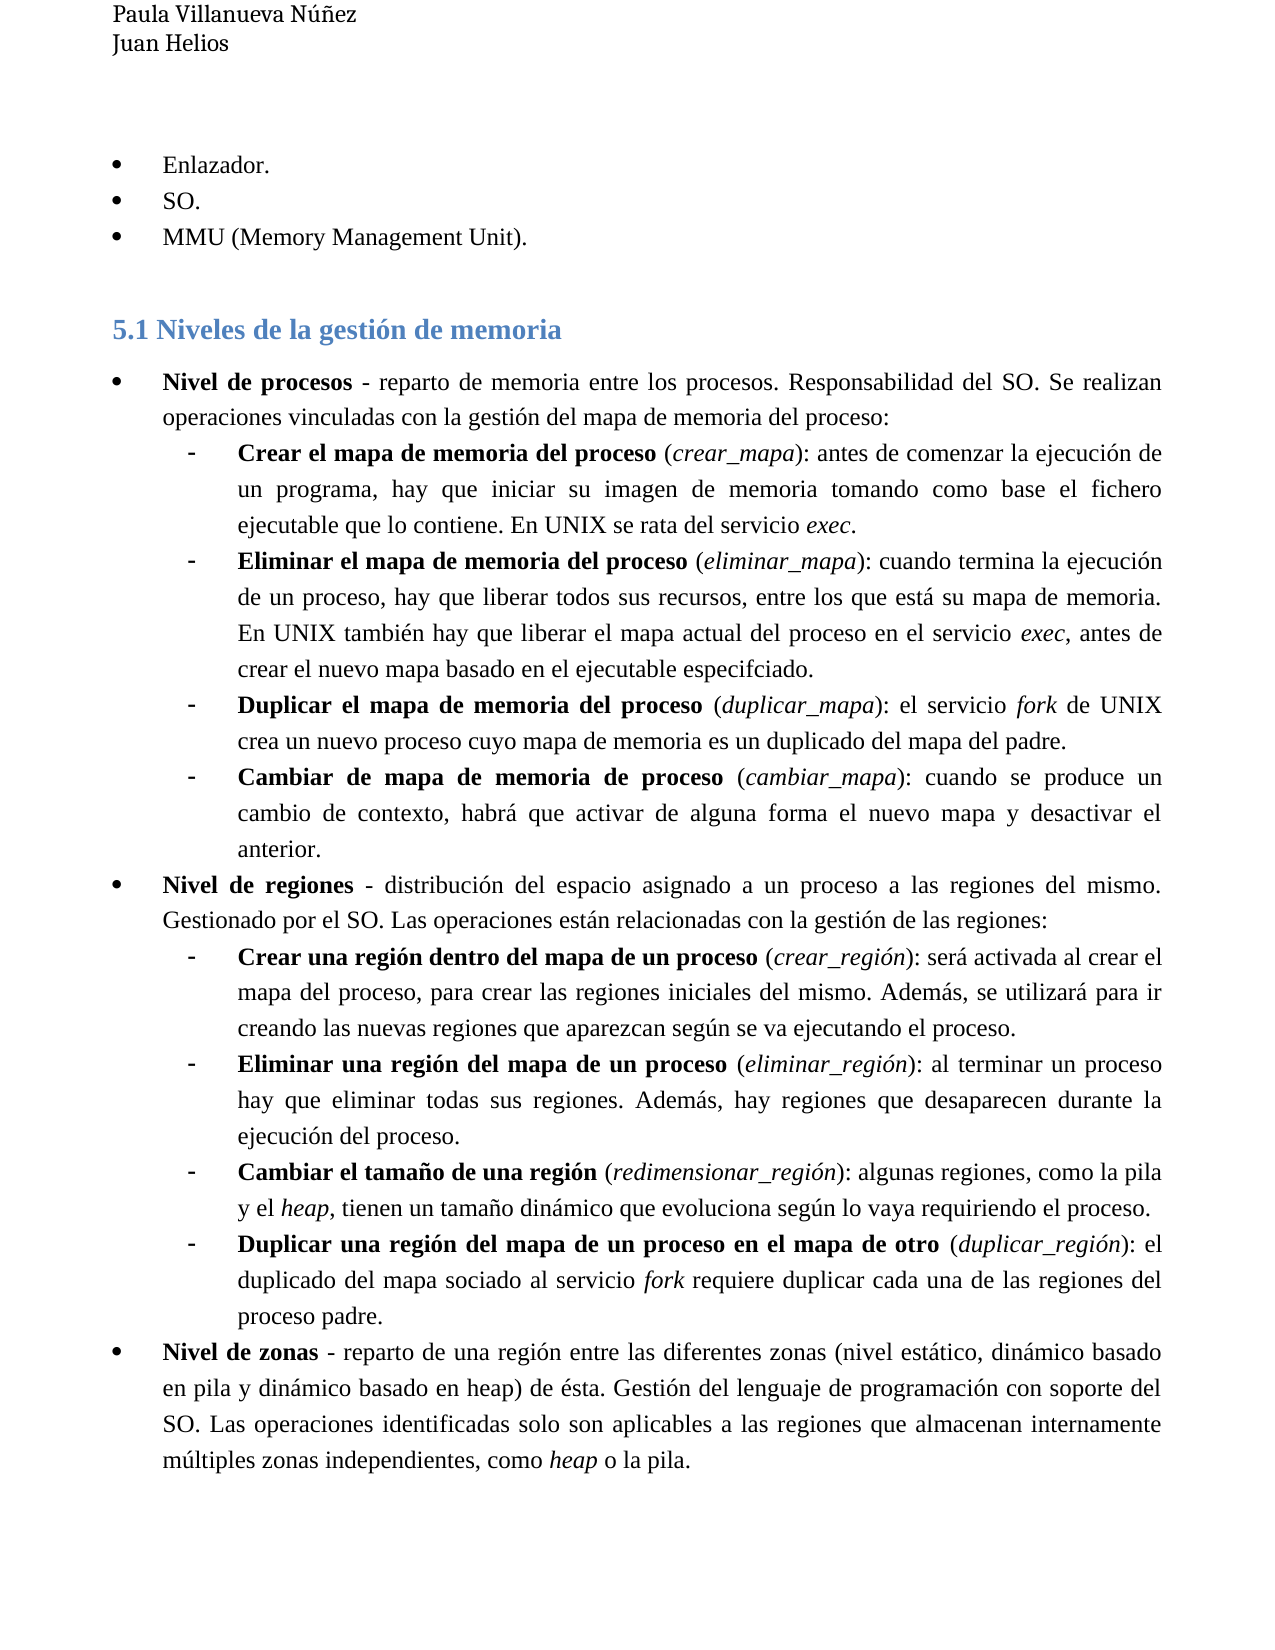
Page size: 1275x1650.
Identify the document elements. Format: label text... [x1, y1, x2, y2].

list Eliminar el mapa de memoria del proceso (eliminar_mapa): cuando termina la ejecución de un proceso, hay que liberar todos sus recursos, entre los que está su mapa de memoria. En UNIX también hay que liberar el mapa actual del proceso en el servicio exec, antes de crear el nuevo mapa basado en el ejecutable especifciado. [187, 546, 1162, 683]
list MMU (Memory Management Unit). [112, 222, 1162, 251]
list SO. [112, 186, 1162, 215]
list Enlazador. [112, 150, 1162, 179]
list Nivel de zonas - reparto de una región entre las diferentes zonas (nivel estático, dinámico basado en pila y dinámico basado en heap) de ésta. Gestión del lenguaje de programación con soporte del SO. Las operaciones identificadas solo son aplicables a las regiones que almacenan internamente múltiples zonas independientes, como heap o la pila. [112, 1337, 1162, 1473]
list Cambiar de mapa de memoria de proceso (cambiar_mapa): cuando se produce un cambio de contexto, habrá que activar de alguna forma el nuevo mapa y desactivar el anterior. [187, 762, 1162, 862]
list Crear una región dentro del mapa de un proceso (crear_región): será activada al crear el mapa del proceso, para crear las regiones iniciales del mismo. Además, se utilizará para ir creando las nuevas regiones que aparezcan según se va ejecutando el proceso. [187, 942, 1162, 1042]
list Cambiar el tamaño de una región (redimensionar_región): algunas regiones, como la pila y el heap, tienen un tamaño dinámico que evoluciona según lo vaya requiriendo el proceso. [187, 1157, 1162, 1222]
list Nivel de procesos - reparto de memoria entre los procesos. Responsabilidad del SO. Se realizan operaciones vinculadas con la gestión del mapa de memoria del proceso: [112, 367, 1162, 431]
list Crear el mapa de memoria del proceso (crear_mapa): antes de comenzar la ejecución de un programa, hay que iniciar su imagen de memoria tomando como base el fichero ejecutable que lo contiene. En UNIX se rata del servicio exec. [187, 438, 1162, 539]
list Duplicar una región del mapa de un proceso en el mapa de otro (duplicar_región): el duplicado del mapa sociado al servicio fork requiere duplicar cada una de las regiones del proceso padre. [187, 1229, 1162, 1330]
list Duplicar el mapa de memoria del proceso (duplicar_mapa): el servicio fork de UNIX crea un nuevo proceso cuyo mapa de memoria es un duplicado del mapa del padre. [187, 690, 1162, 755]
list Eliminar una región del mapa de un proceso (eliminar_región): al terminar un proceso hay que eliminar todas sus regiones. Además, hay regiones que desaparecen durante la ejecución del proceso. [187, 1049, 1162, 1150]
subtitle 5.1 Niveles de la gestión de memoria [112, 312, 1162, 346]
list Nivel de regiones - distribución del espacio asignado a un proceso a las regiones del mismo. Gestionado por el SO. Las operaciones están relacionadas con la gestión de las regiones: [112, 870, 1162, 934]
